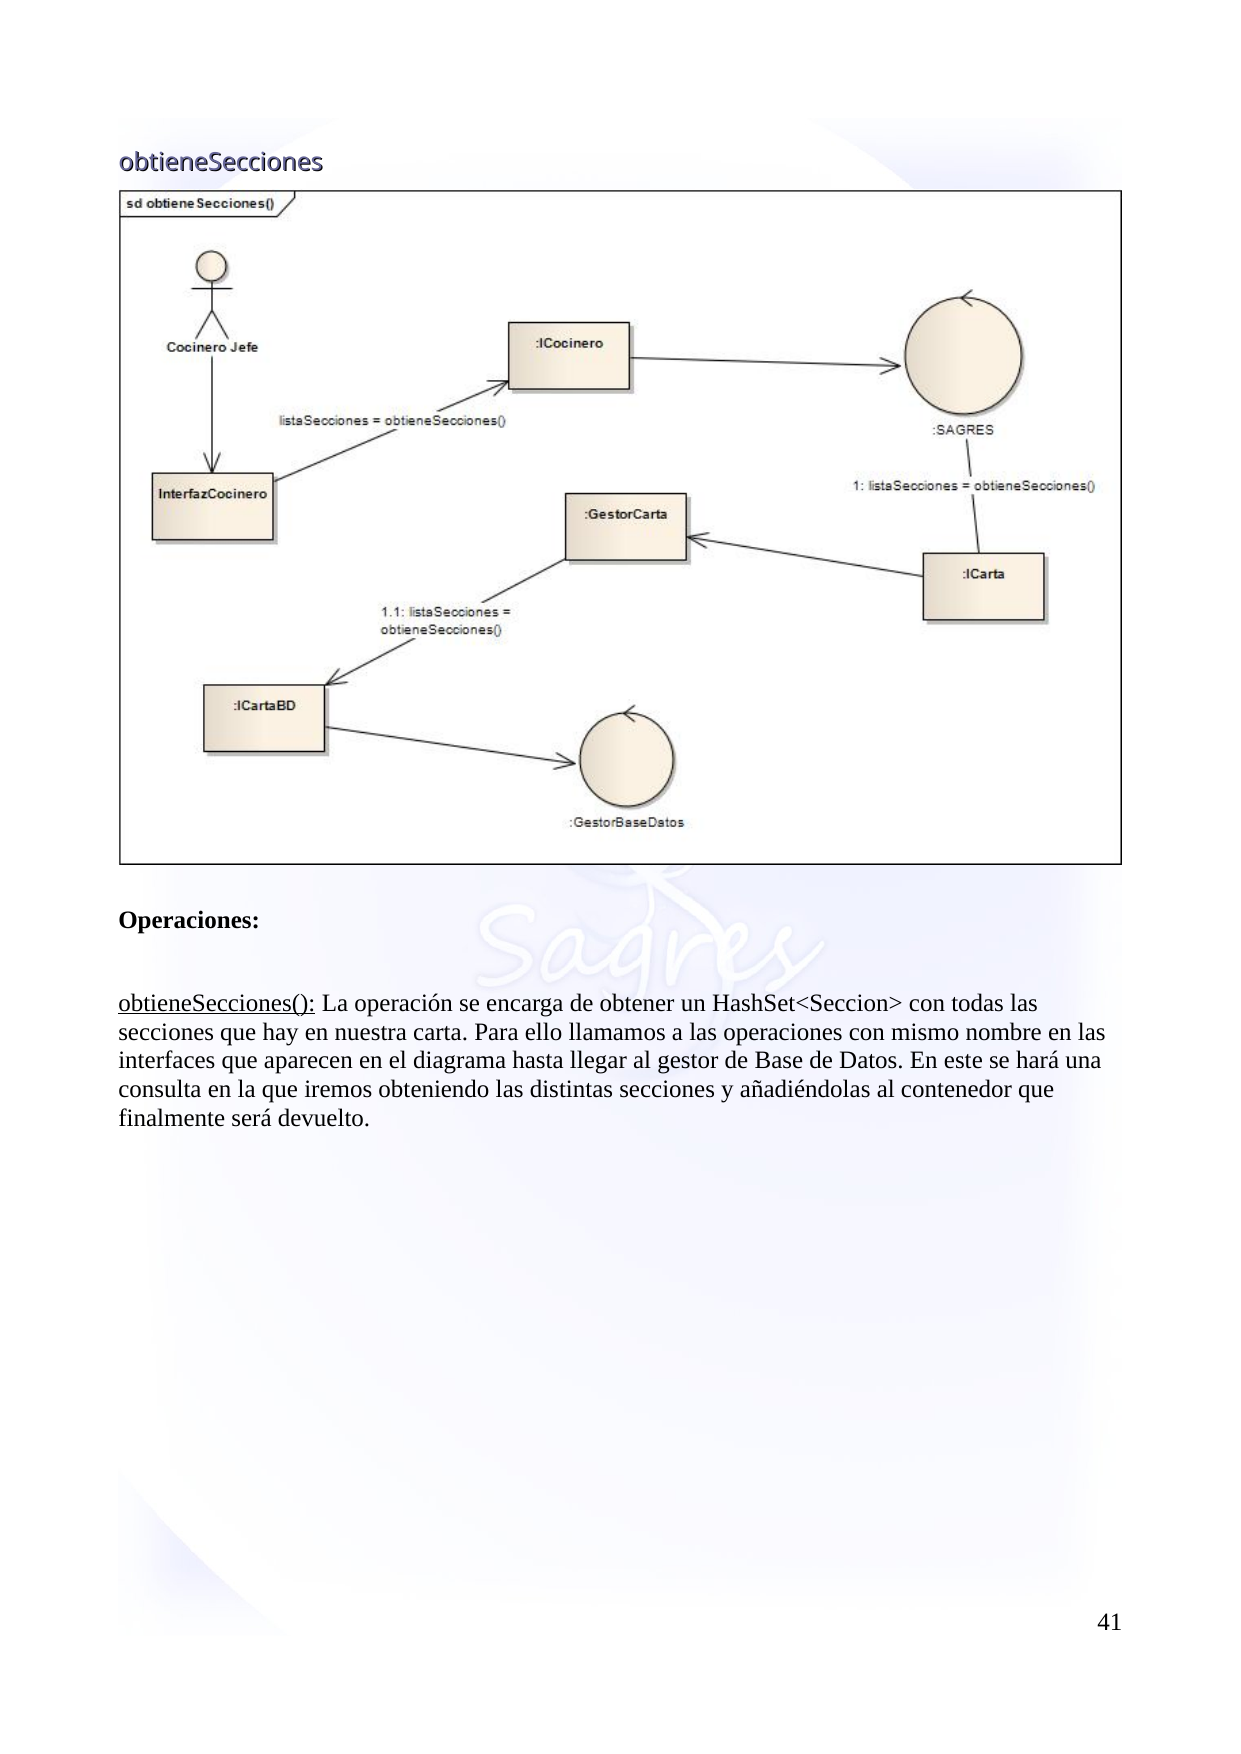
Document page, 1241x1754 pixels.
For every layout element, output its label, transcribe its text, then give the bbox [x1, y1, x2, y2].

text Operaciones: [118, 906, 1122, 934]
picture [118, 118, 1122, 143]
picture [118, 1132, 1122, 1636]
picture [118, 177, 1122, 906]
picture [118, 934, 1122, 988]
subtitle obtieneSecciones [118, 143, 1122, 177]
text obtieneSecciones(): La operación se encarga de obtener un HashSet<Seccion> con todas las secciones que hay en nuestra carta. Para ello llamamos a las operaciones con mismo nombre en las interfaces que aparecen en el diagrama hasta llegar al gestor de Base de Datos. En este se hará una consulta en la que iremos obteniendo las distintas secciones y añadiéndolas al contenedor que finalmente será devuelto. [118, 988, 1122, 1132]
